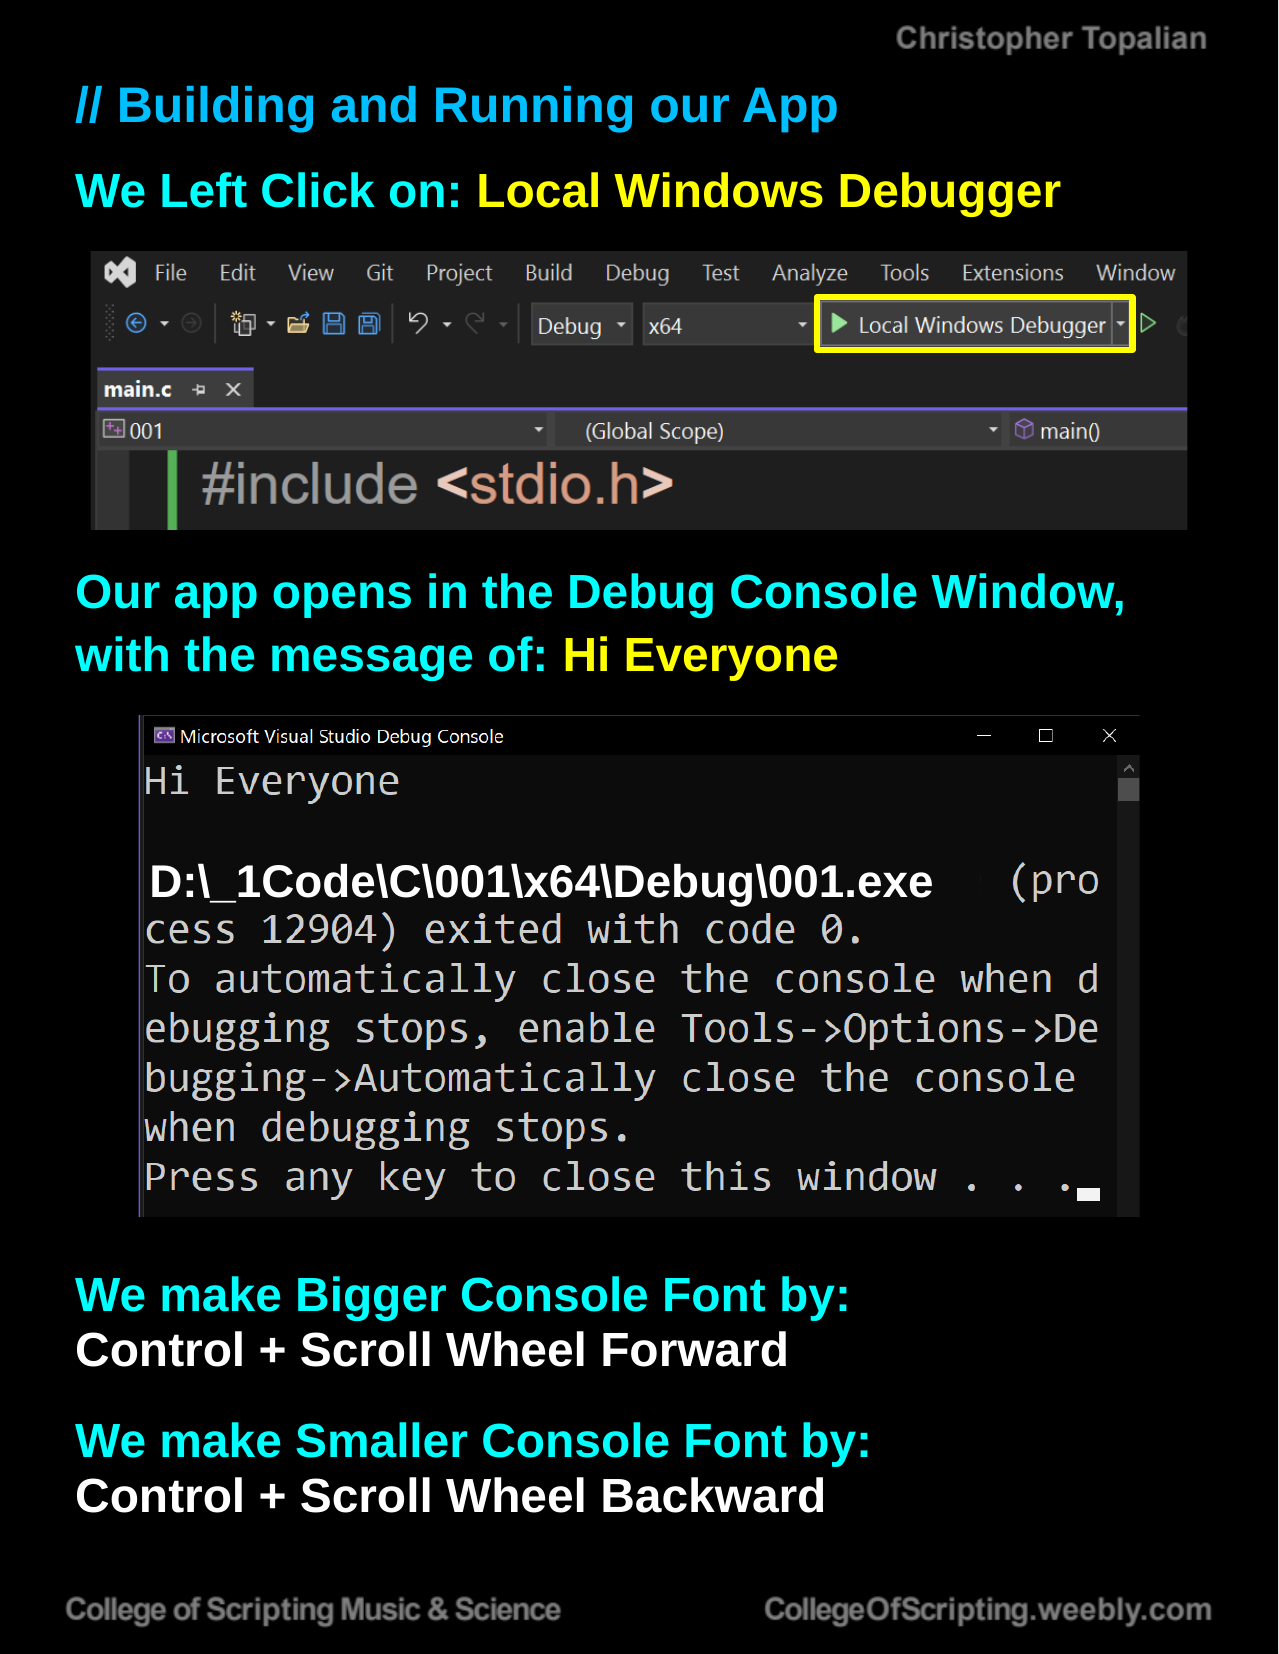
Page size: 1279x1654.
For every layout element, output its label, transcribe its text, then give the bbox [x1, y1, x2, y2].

subtitle We make Smaller Console Font by: [75, 1412, 1203, 1467]
subtitle Control + Scroll Wheel Backward [75, 1467, 1203, 1522]
subtitle We make Bigger Console Font by: [75, 1266, 1203, 1321]
text Our app opens in the Debug Console Window, with the message of: Hi Everyone [75, 563, 1203, 682]
text We Left Click on: Local Windows Debugger [75, 163, 1203, 218]
subtitle // Building and Running our App [75, 75, 1203, 132]
subtitle Control + Scroll Wheel Forward [75, 1321, 1203, 1376]
picture [90, 251, 1188, 530]
picture [138, 715, 1140, 1217]
